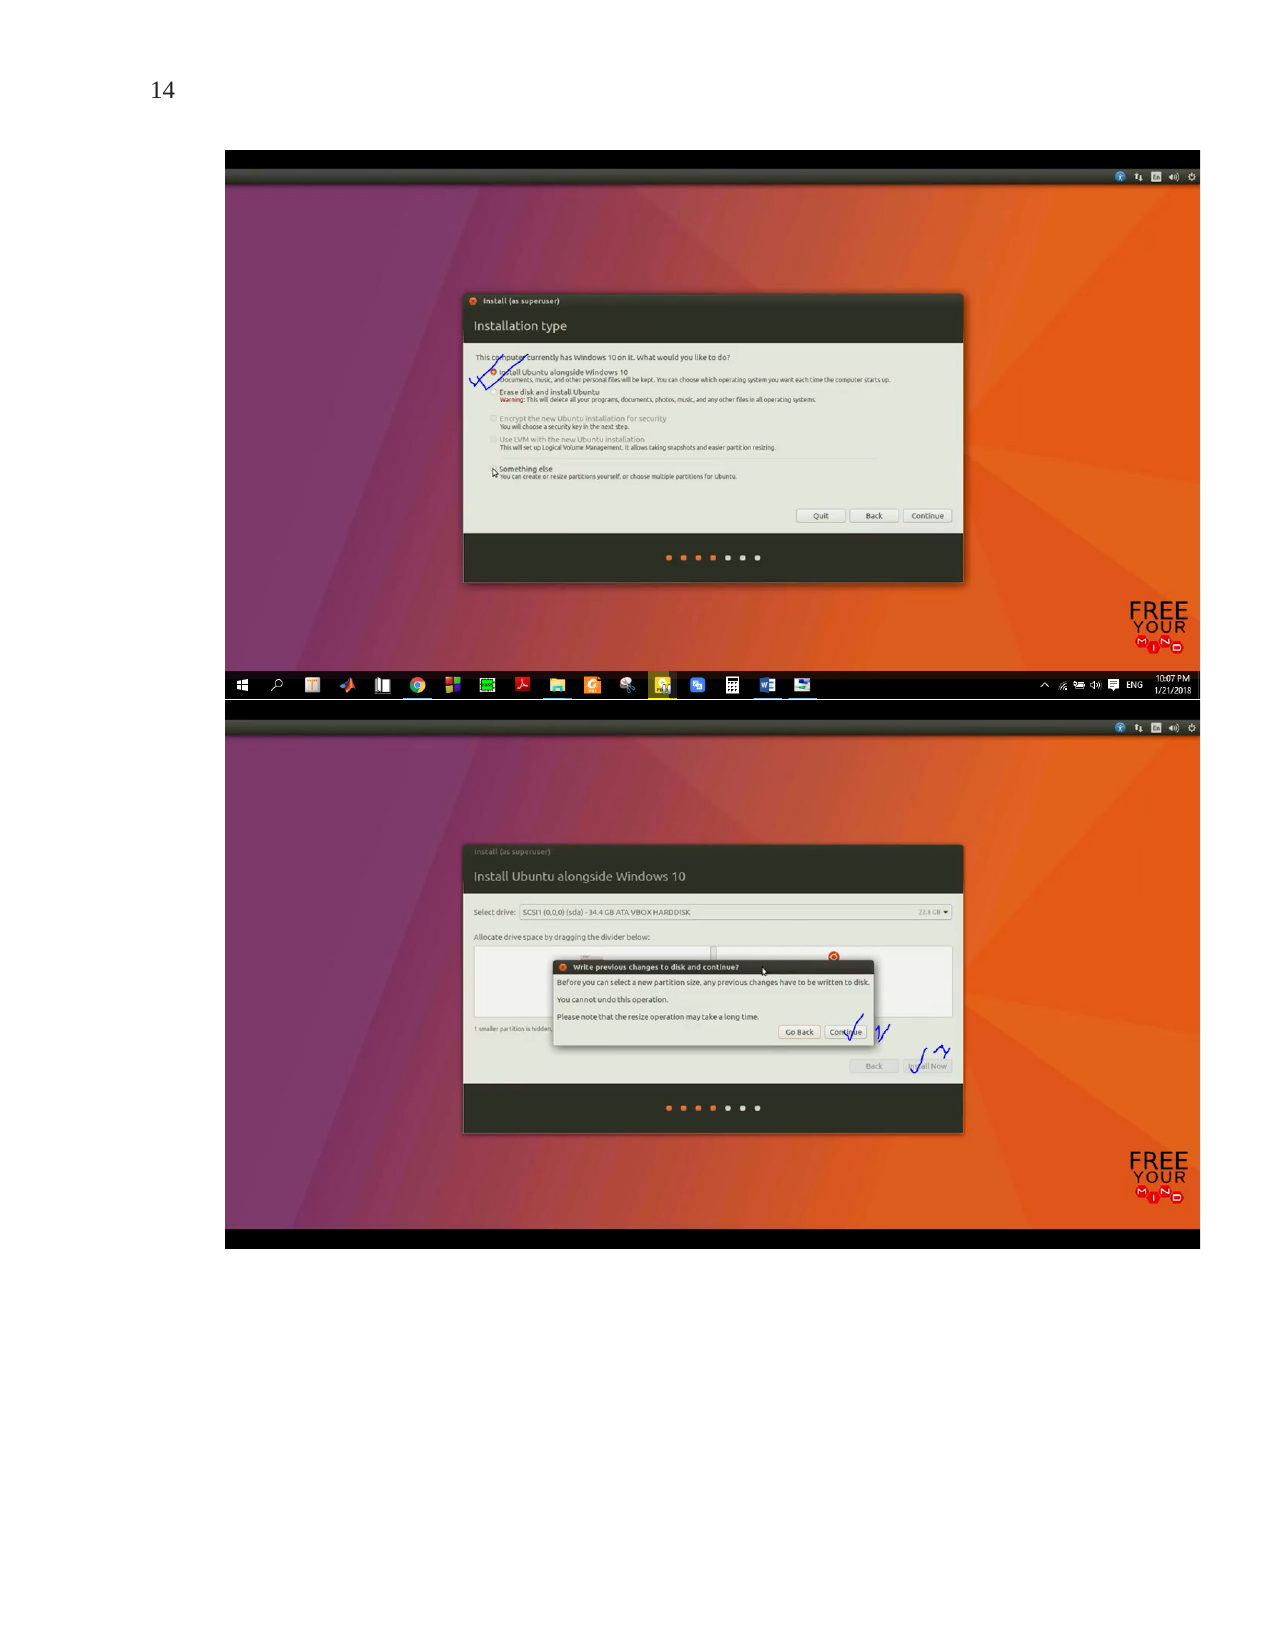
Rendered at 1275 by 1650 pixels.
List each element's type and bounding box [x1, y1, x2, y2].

picture [225, 700, 1200, 1249]
picture [225, 150, 1200, 699]
